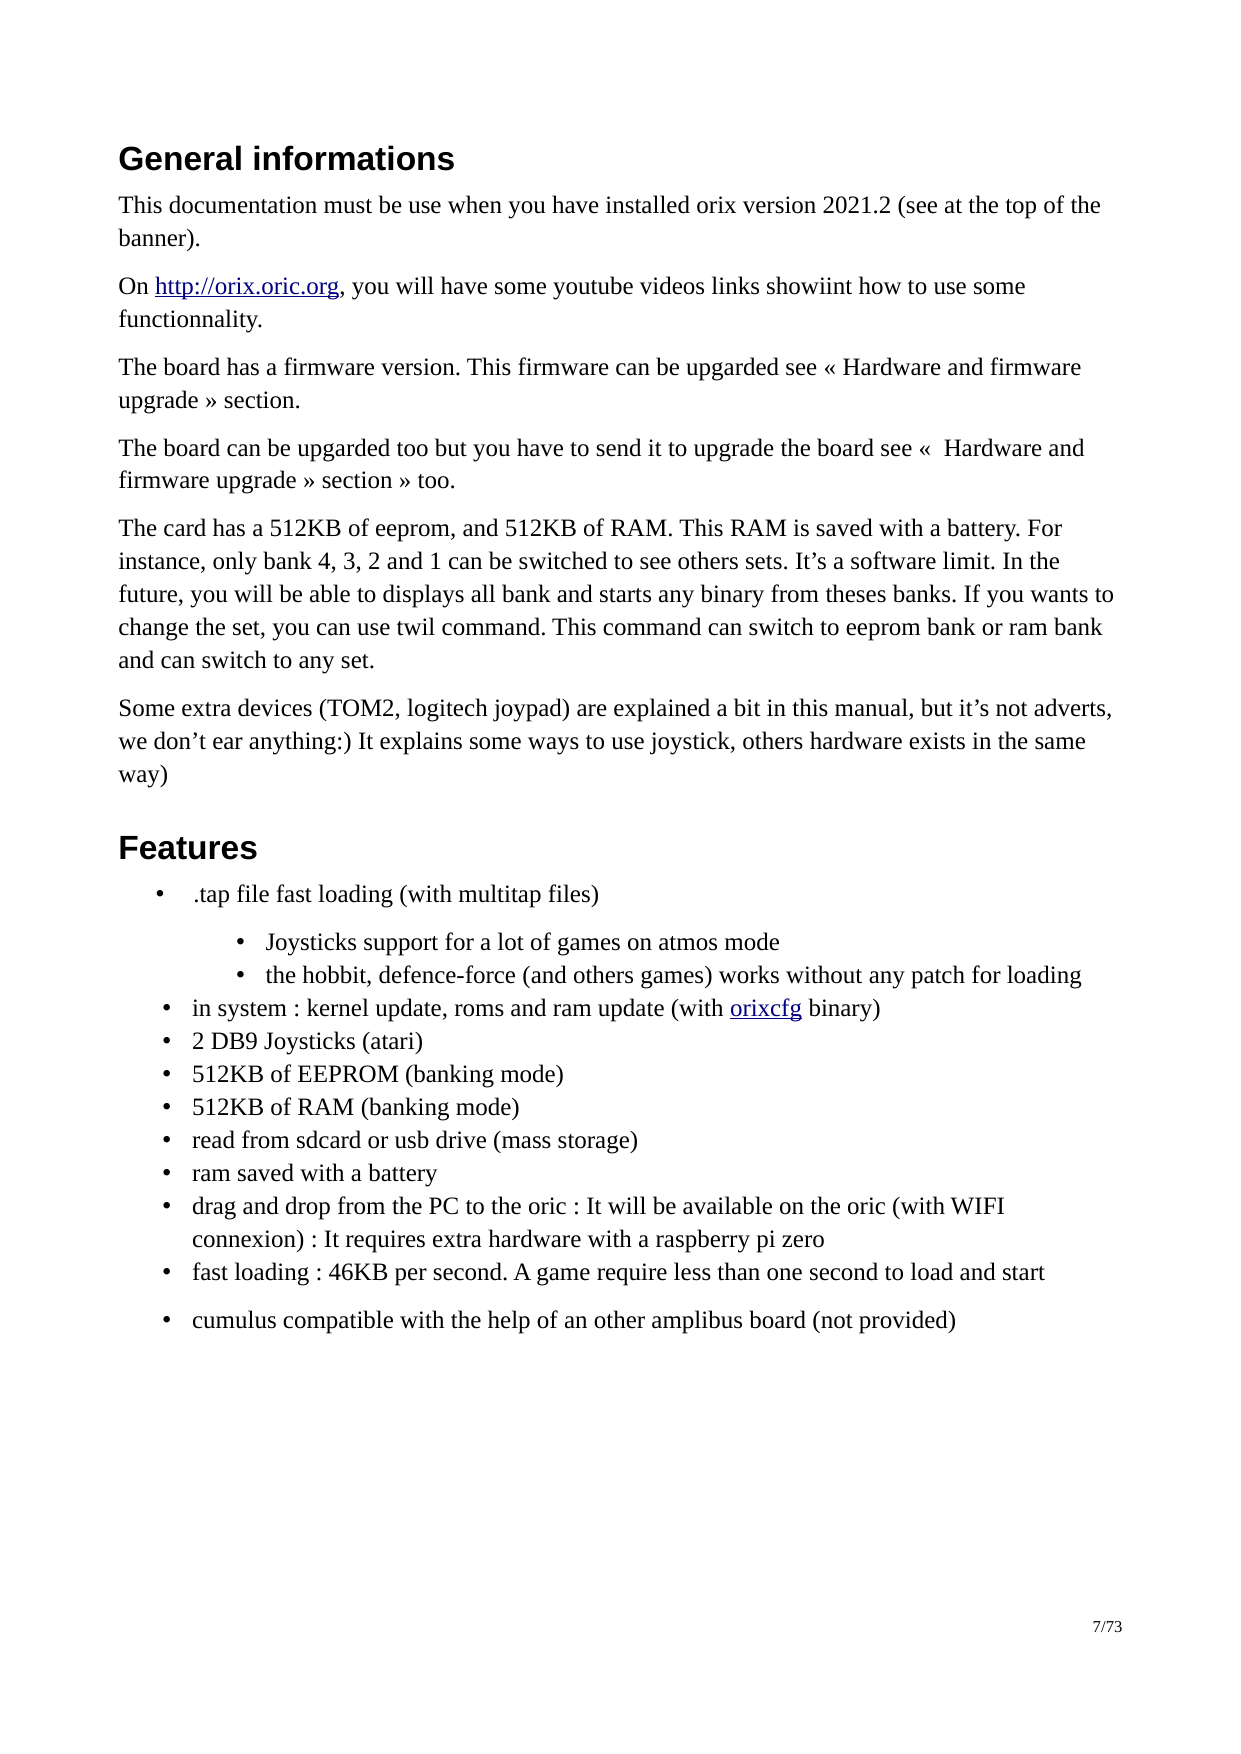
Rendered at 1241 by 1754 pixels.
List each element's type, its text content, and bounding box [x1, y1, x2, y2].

list cumulus compatible with the help of an other amplibus board (not provided) [162, 1305, 1122, 1334]
list the hobbit, defence-force (and others games) works without any patch for loading [236, 960, 1122, 989]
list 512KB of RAM (banking mode) [162, 1092, 1122, 1121]
text Some extra devices (TOM2, logitech joypad) are explained a bit in this manual, but it’s not adverts, we don’t ear anything:) It explains some ways to use joystick, others hardware exists in the same way) [118, 693, 1122, 788]
text The board has a firmware version. This firmware can be upgarded see « Hardware and firmware upgrade » section. [118, 352, 1122, 413]
text On http://orix.oric.org, you will have some youtube videos links showiint how to use some functionnality. [118, 271, 1122, 333]
list fast loading : 46KB per second. A game require less than one second to load and start [162, 1257, 1122, 1286]
text The board can be upgarded too but you have to send it to upgrade the board see « Hardware and firmware upgrade » section » too. [118, 433, 1122, 494]
list 2 DB9 Joysticks (atari) [162, 1026, 1122, 1055]
list Joysticks support for a lot of games on atmos mode [236, 927, 1122, 956]
subtitle General informations [118, 139, 1122, 178]
subtitle Features [118, 828, 1122, 867]
text This documentation must be use when you have installed orix version 2021.2 (see at the top of the banner). [118, 190, 1122, 252]
list read from sdcard or usb drive (mass storage) [162, 1125, 1122, 1154]
list .tap file fast loading (with multitap files) [156, 879, 1122, 908]
list 512KB of EEPROM (banking mode) [162, 1059, 1122, 1088]
list drag and drop from the PC to the oric : It will be available on the oric (with WIFI connexion) : It requires extra hardware with a raspberry pi zero [162, 1191, 1122, 1253]
text The card has a 512KB of eeprom, and 512KB of RAM. This RAM is saved with a battery. For instance, only bank 4, 3, 2 and 1 can be switched to see others sets. It’s a software limit. In the future, you will be able to displays all bank and starts any binary from theses banks. If you wants to change the set, you can use twil command. This command can switch to eeprom bank or ram bank and can switch to any set. [118, 513, 1122, 674]
list in system : kernel update, roms and ram update (with orixcfg binary) [162, 993, 1122, 1022]
list ram saved with a battery [162, 1158, 1122, 1187]
